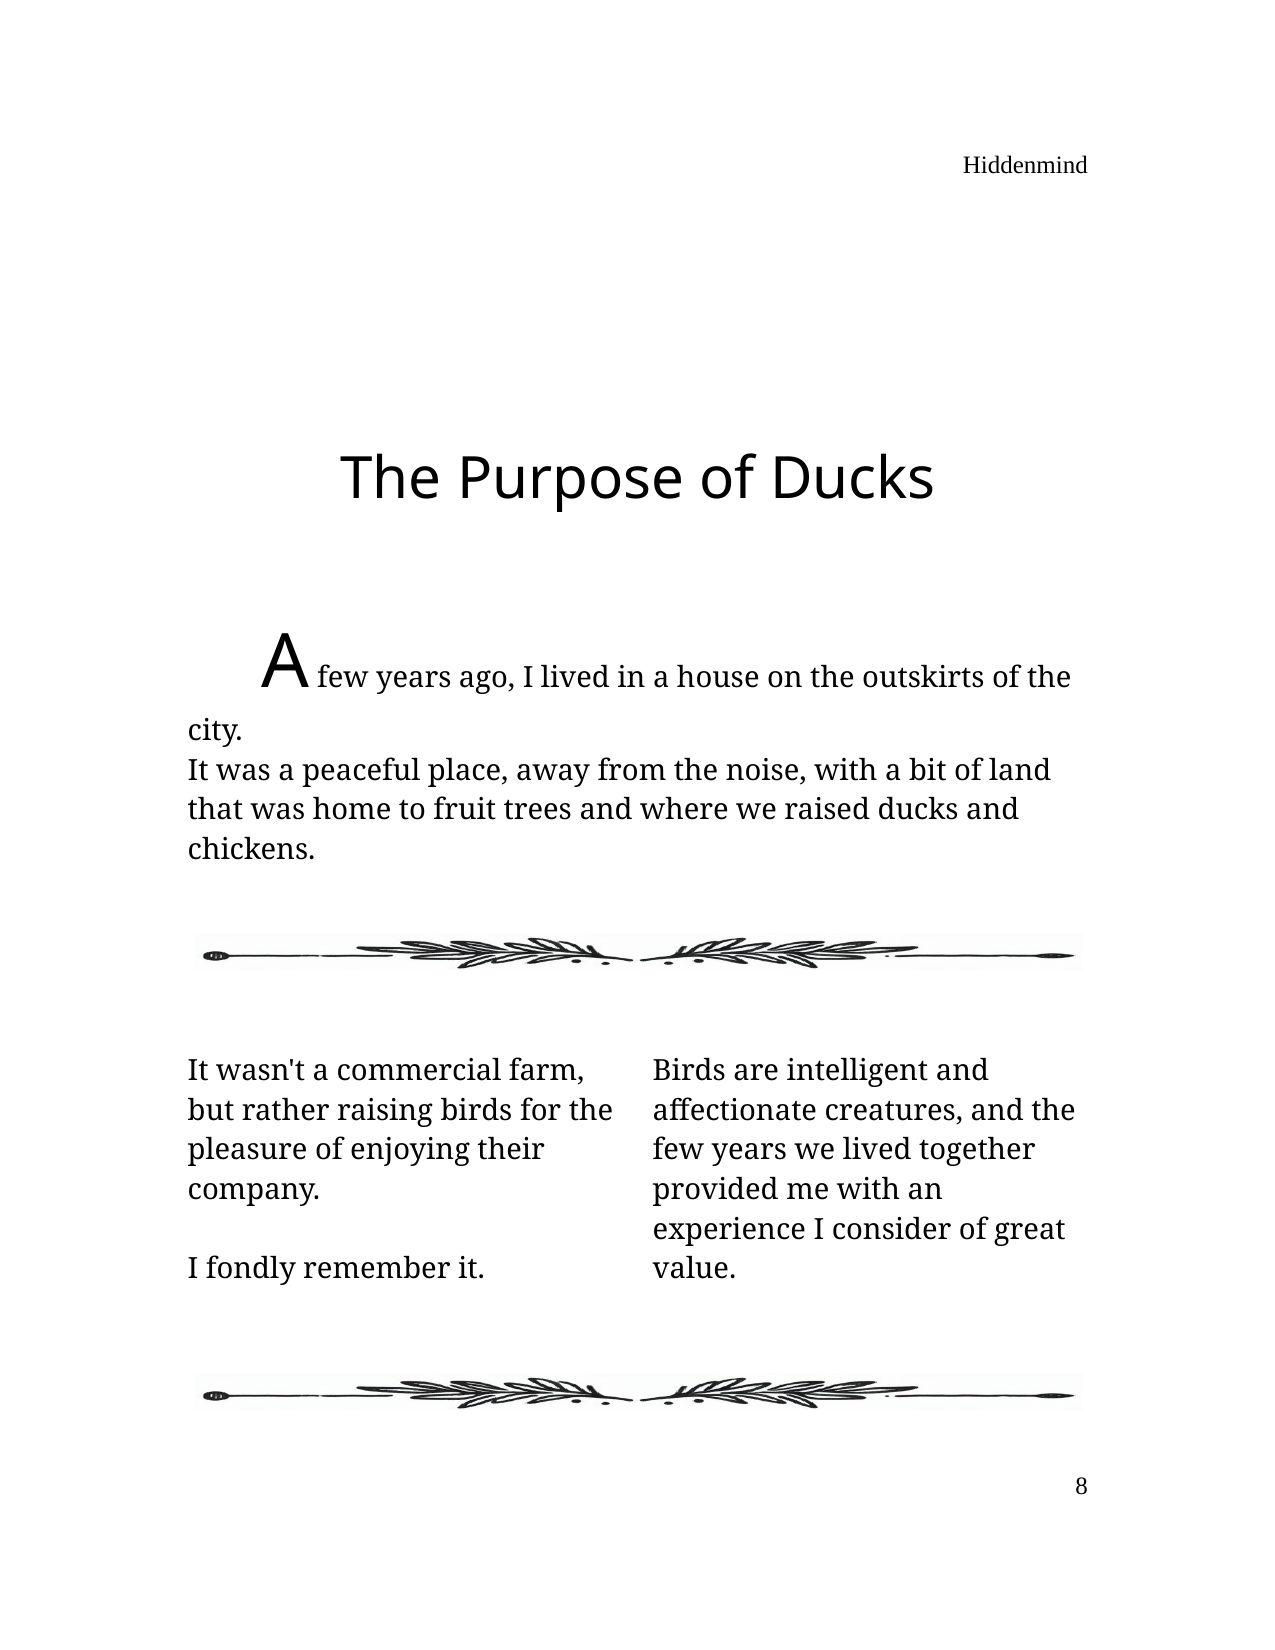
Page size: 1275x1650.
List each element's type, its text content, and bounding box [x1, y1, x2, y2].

picture [193, 1373, 1083, 1410]
text A few years ago, I lived in a house on the outskirts of the city. [187, 607, 1087, 749]
text I fondly remember it. [187, 1248, 622, 1287]
text but rather raising birds for the pleasure of enjoying their company. [187, 1089, 622, 1208]
picture [193, 933, 1083, 970]
text It wasn't a commercial farm, [187, 1049, 622, 1089]
text It was a peaceful place, away from the noise, with a bit of land that was home to fruit trees and where we raised ducks and chickens. [187, 749, 1087, 868]
text Birds are intelligent and affectionate creatures, and the few years we lived together provided me with an experience I consider of great value. [652, 1049, 1087, 1287]
